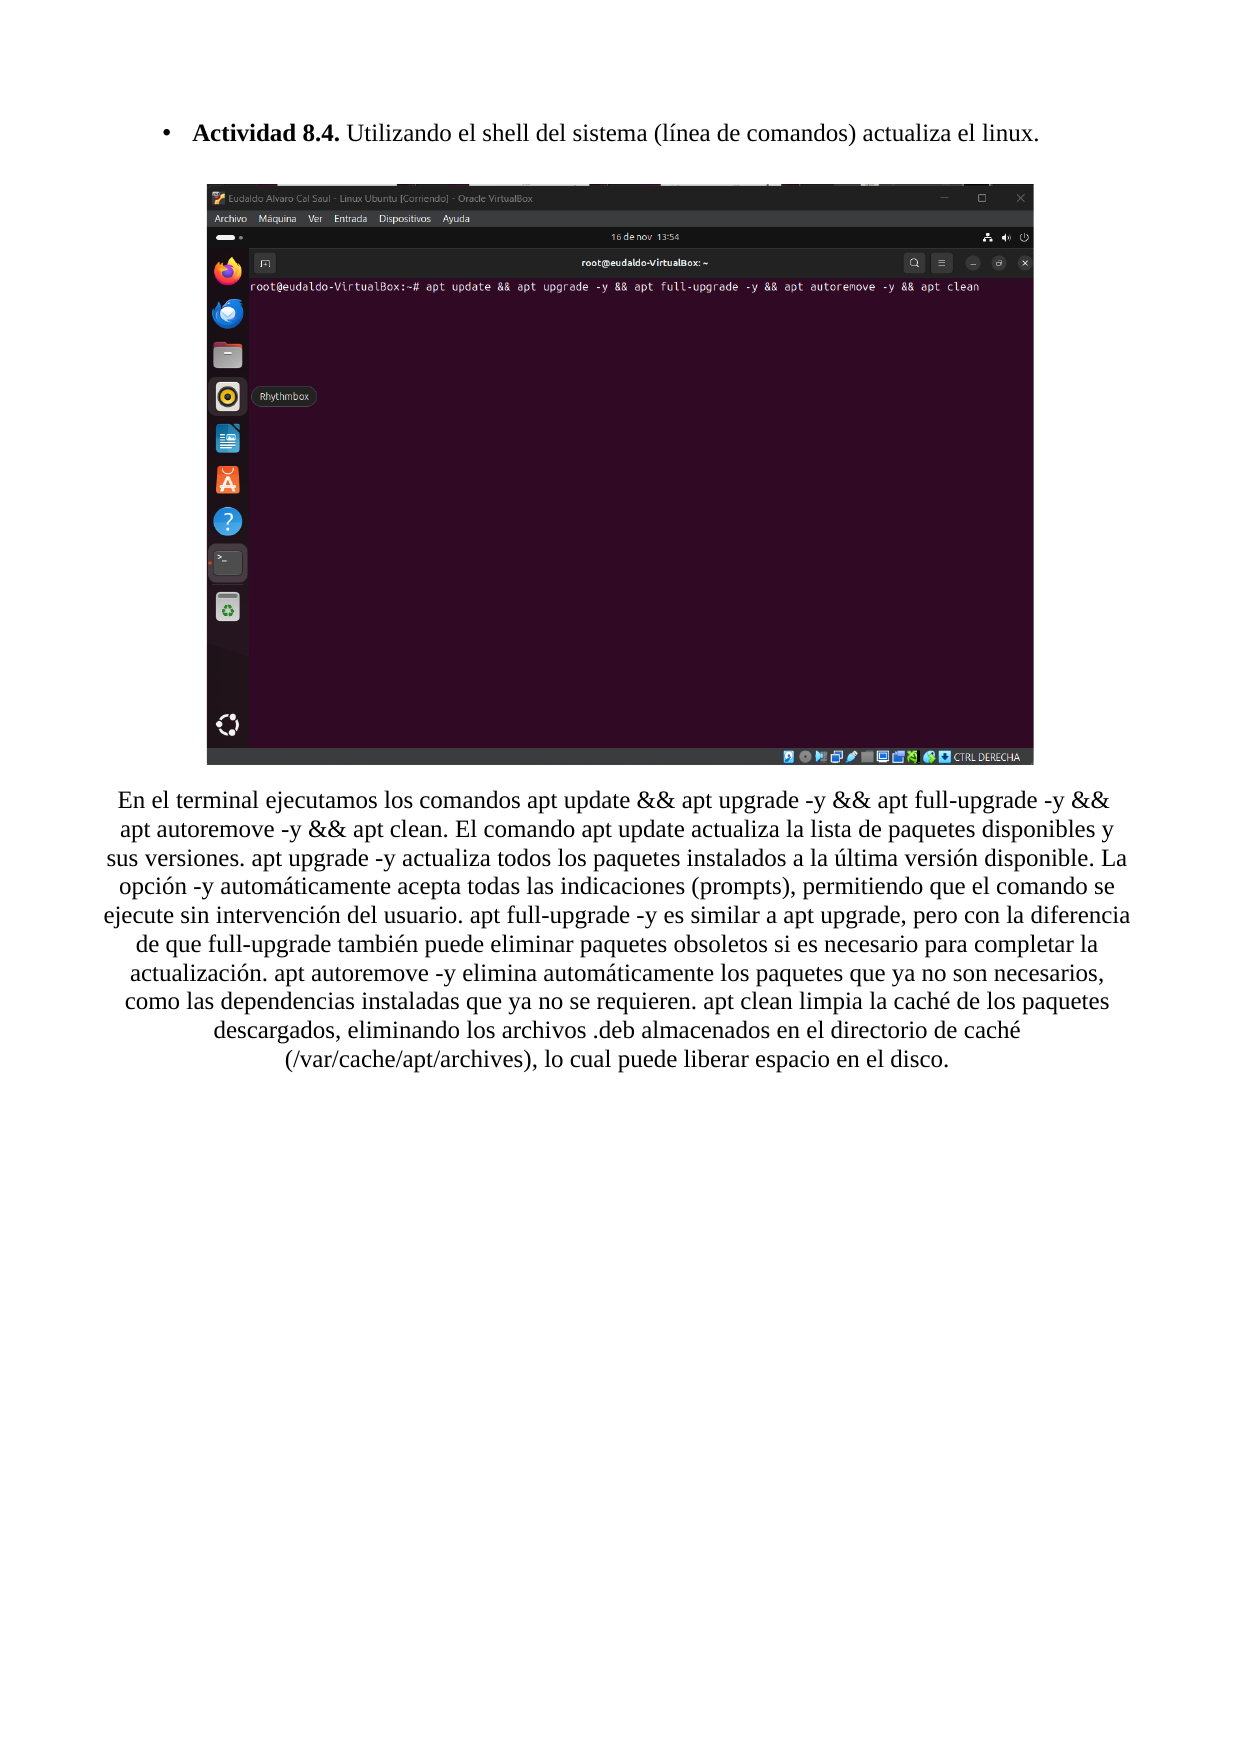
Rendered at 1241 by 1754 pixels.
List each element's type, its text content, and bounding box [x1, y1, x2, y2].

list Actividad 8.4. Utilizando el shell del sistema (línea de comandos) actualiza el linux. [162, 118, 1122, 147]
picture [206, 184, 1034, 765]
